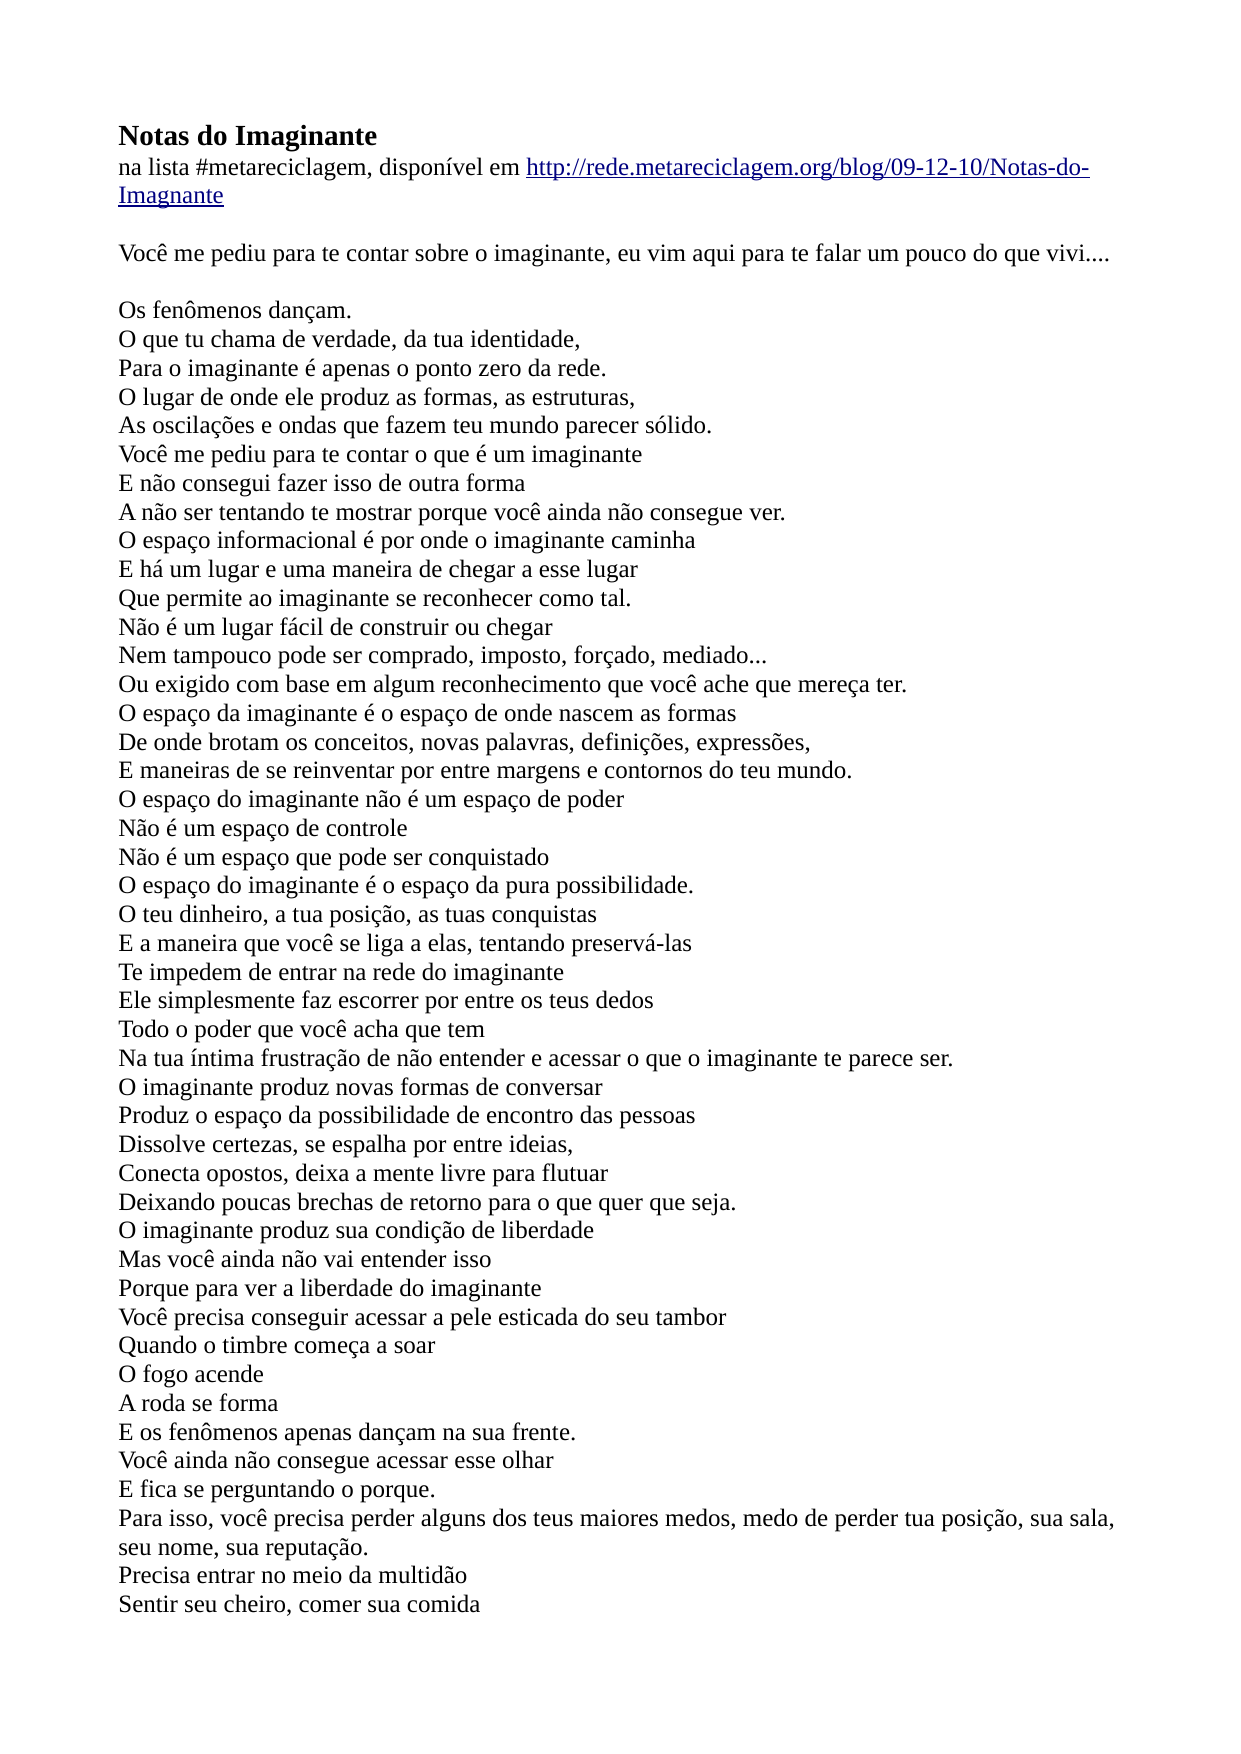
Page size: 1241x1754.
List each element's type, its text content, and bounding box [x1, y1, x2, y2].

text na lista #metareciclagem, disponível em http://rede.metareciclagem.org/blog/09-12-10/Notas-do-Imagnante [118, 152, 1122, 209]
text Você me pediu para te contar sobre o imaginante, eu vim aqui para te falar um pouco do que vivi.... Os fenômenos dançam. O que tu chama de verdade, da tua identidade, Para o imaginante é apenas o ponto zero da rede. O lugar de onde ele produz as formas, as estruturas, As oscilações e ondas que fazem teu mundo parecer sólido. Você me pediu para te contar o que é um imaginante E não consegui fazer isso de outra forma A não ser tentando te mostrar porque você ainda não consegue ver. O espaço informacional é por onde o imaginante caminha E há um lugar e uma maneira de chegar a esse lugar Que permite ao imaginante se reconhecer como tal. Não é um lugar fácil de construir ou chegar Nem tampouco pode ser comprado, imposto, forçado, mediado... Ou exigido com base em algum reconhecimento que você ache que mereça ter. O espaço da imaginante é o espaço de onde nascem as formas De onde brotam os conceitos, novas palavras, definições, expressões, E maneiras de se reinventar por entre margens e contornos do teu mundo. O espaço do imaginante não é um espaço de poder Não é um espaço de controle Não é um espaço que pode ser conquistado O espaço do imaginante é o espaço da pura possibilidade. O teu dinheiro, a tua posição, as tuas conquistas E a maneira que você se liga a elas, tentando preservá-las Te impedem de entrar na rede do imaginante Ele simplesmente faz escorrer por entre os teus dedos Todo o poder que você acha que tem Na tua íntima frustração de não entender e acessar o que o imaginante te parece ser. O imaginante produz novas formas de conversar Produz o espaço da possibilidade de encontro das pessoas Dissolve certezas, se espalha por entre ideias, Conecta opostos, deixa a mente livre para flutuar Deixando poucas brechas de retorno para o que quer que seja. O imaginante produz sua condição de liberdade Mas você ainda não vai entender isso Porque para ver a liberdade do imaginante Você precisa conseguir acessar a pele esticada do seu tambor Quando o timbre começa a soar O fogo acende A roda se forma E os fenômenos apenas dançam na sua frente. Você ainda não consegue acessar esse olhar E fica se perguntando o porque. Para isso, você precisa perder alguns dos teus maiores medos, medo de perder tua posição, sua sala, seu nome, sua reputação. Precisa entrar no meio da multidão Sentir seu cheiro, comer sua comida [118, 238, 1122, 1618]
text Notas do Imaginante [118, 118, 1122, 152]
